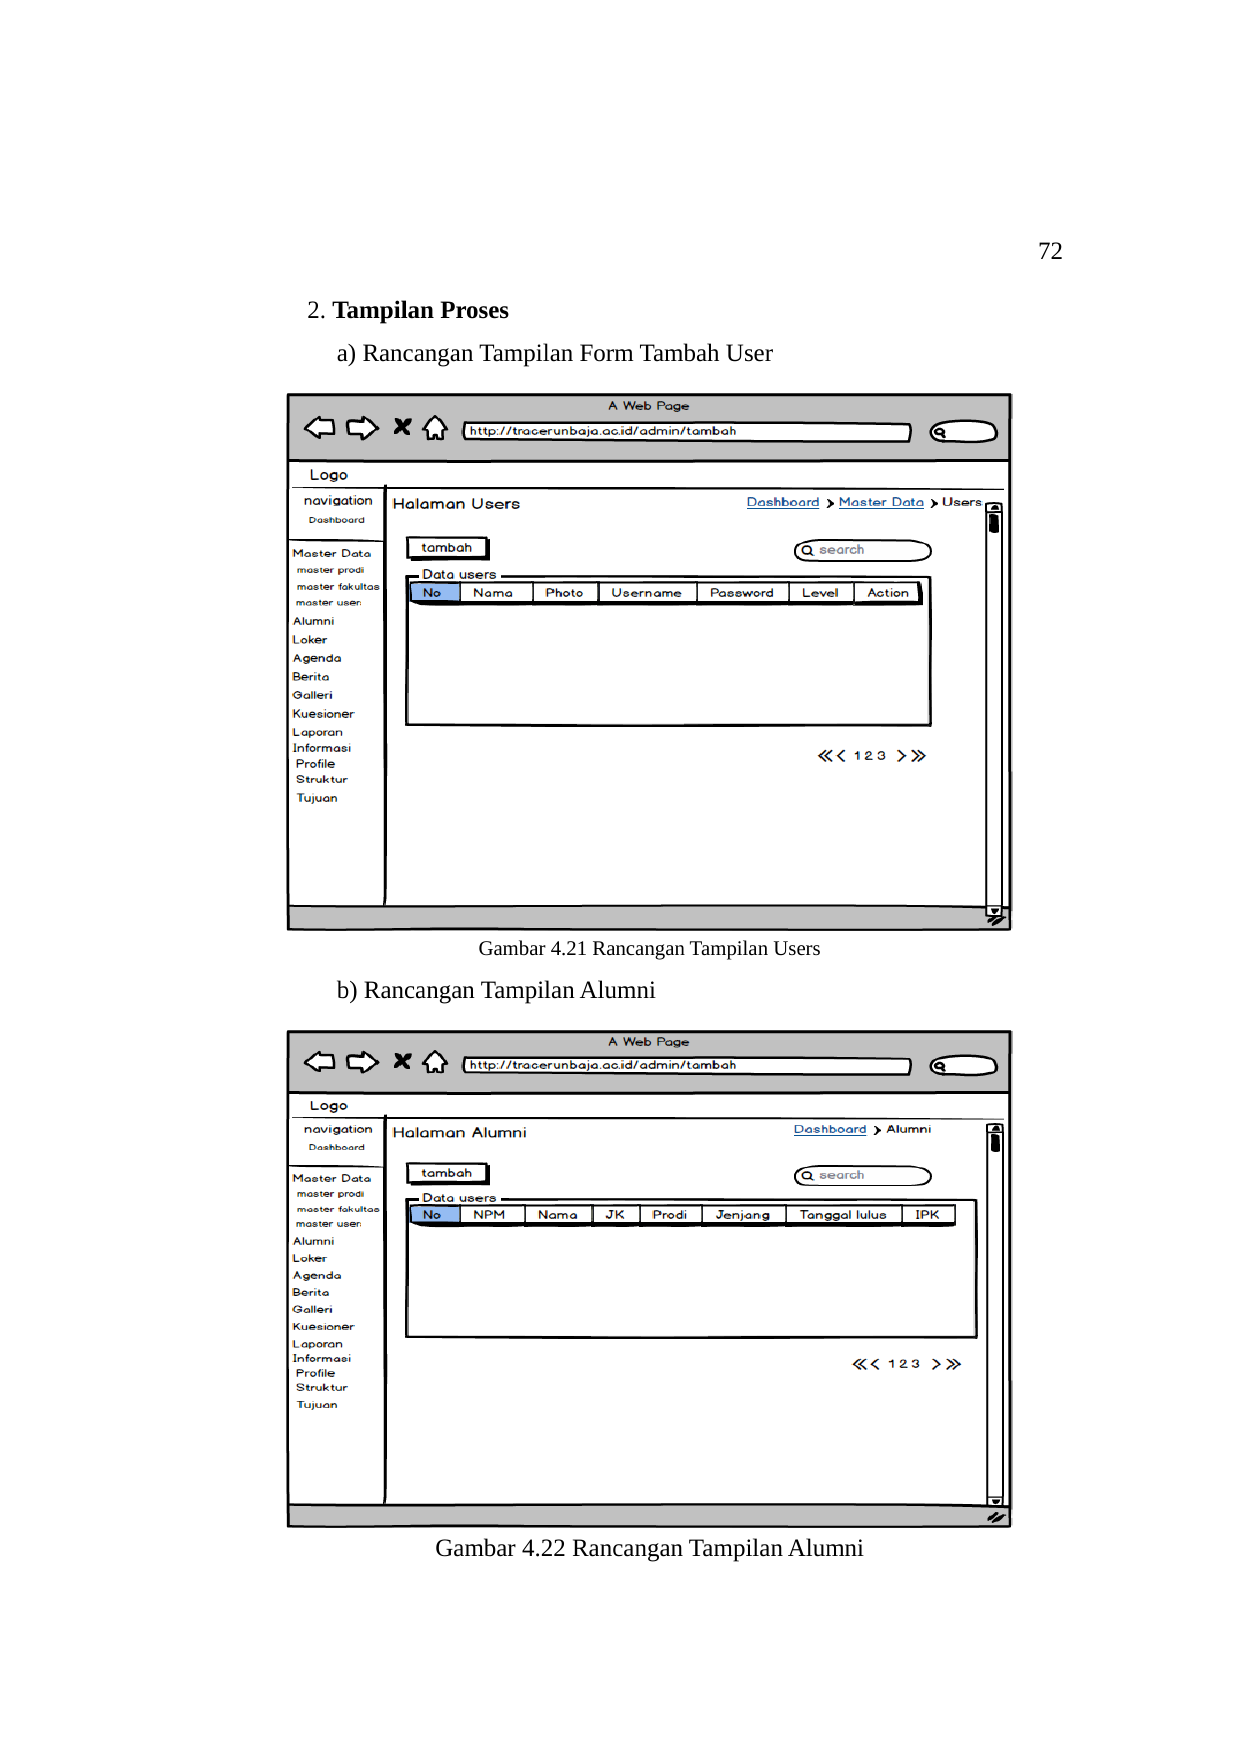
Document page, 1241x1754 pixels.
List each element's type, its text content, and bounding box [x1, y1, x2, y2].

picture [286, 1030, 1013, 1528]
text Gambar 4.21 Rancangan Tampilan Users [286, 931, 1013, 960]
text Gambar 4.22 Rancangan Tampilan Alumni [286, 1528, 1013, 1562]
list b) Rancangan Tampilan Alumni [286, 381, 1063, 1003]
list a) Rancangan Tampilan Form Tambah User [337, 338, 1063, 367]
list 2. Tampilan Proses [307, 295, 1063, 324]
picture [286, 393, 1013, 931]
